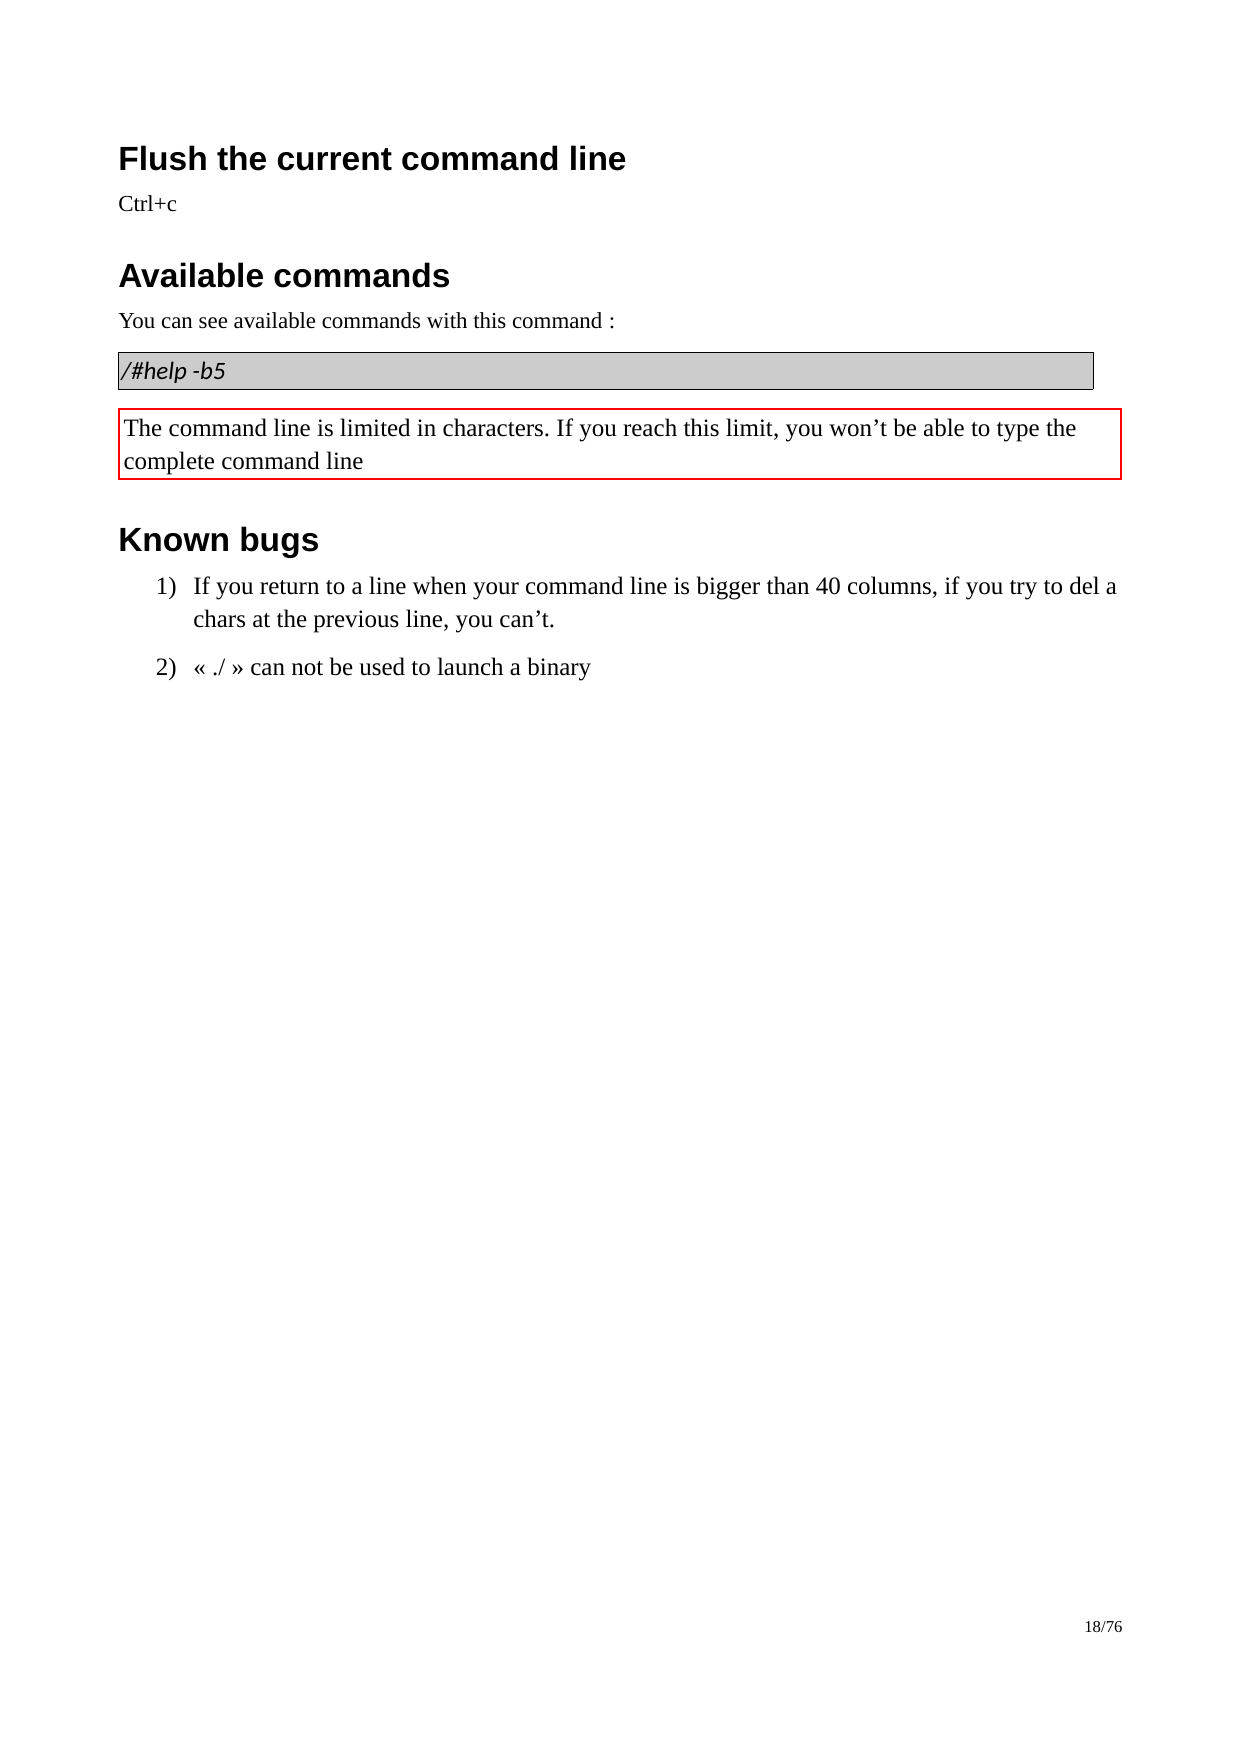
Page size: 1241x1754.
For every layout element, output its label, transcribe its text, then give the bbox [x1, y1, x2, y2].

list « ./ » can not be used to launch a binary [156, 652, 1122, 681]
subtitle Flush the current command line [118, 139, 1122, 178]
list If you return to a line when your command line is bigger than 40 columns, if you try to del a chars at the previous line, you can’t. [156, 571, 1122, 633]
text /#help -b5 [119, 353, 1093, 389]
subtitle Available commands [118, 256, 1122, 294]
text Ctrl+c [118, 190, 1122, 216]
subtitle Known bugs [118, 520, 1122, 559]
text The command line is limited in characters. If you reach this limit, you won’t be able to type the complete command line [120, 410, 1120, 478]
text You can see available commands with this command : [118, 307, 1122, 333]
